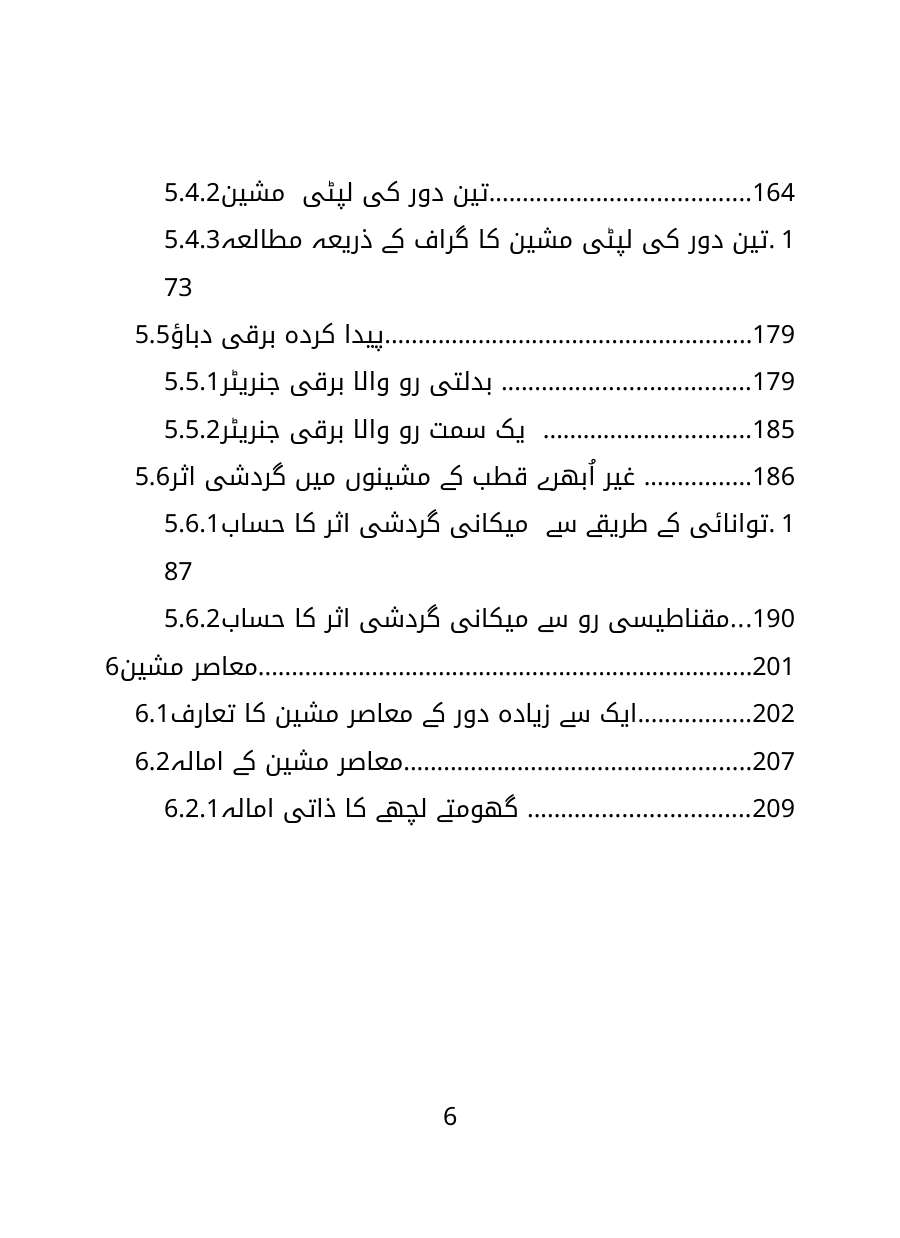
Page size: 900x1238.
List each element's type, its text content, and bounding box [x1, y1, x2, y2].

text 6.2.1گھومتے لچھے کا ذاتی امالہ 209 [164, 785, 795, 833]
text 6.2معاصر مشین کے امالہ 207 [134, 738, 795, 785]
text 5.5.1بدلتی رو والا برقی جنریٹر 179 [164, 359, 795, 406]
text 5.5پیدا کردہ برقی دباؤ 179 [134, 311, 795, 359]
text 5.5.2یک سمت رو والا برقی جنریٹر 185 [164, 406, 795, 453]
text 5.6.2مقناطیسی رو سے میکانی گردشی اثر کا حساب 190 [164, 596, 795, 643]
text 6.1ایک سے زیادہ دور کے معاصر مشین کا تعارف 202 [134, 690, 795, 738]
text 6معاصر مشین 201 [105, 643, 795, 690]
text 5.4.3تین دور کی لپٹی مشین کا گراف کے ذریعہ مطالعہ 173 [164, 216, 795, 311]
text 5.4.2تین دور کی لپٹی مشین 164 [164, 169, 795, 216]
text 5.6.1توانائی کے طریقے سے میکانی گردشی اثر کا حساب 187 [164, 501, 795, 596]
text 5.6غیر اُبھرے قطب کے مشینوں میں گردشی اثر 186 [134, 453, 795, 501]
